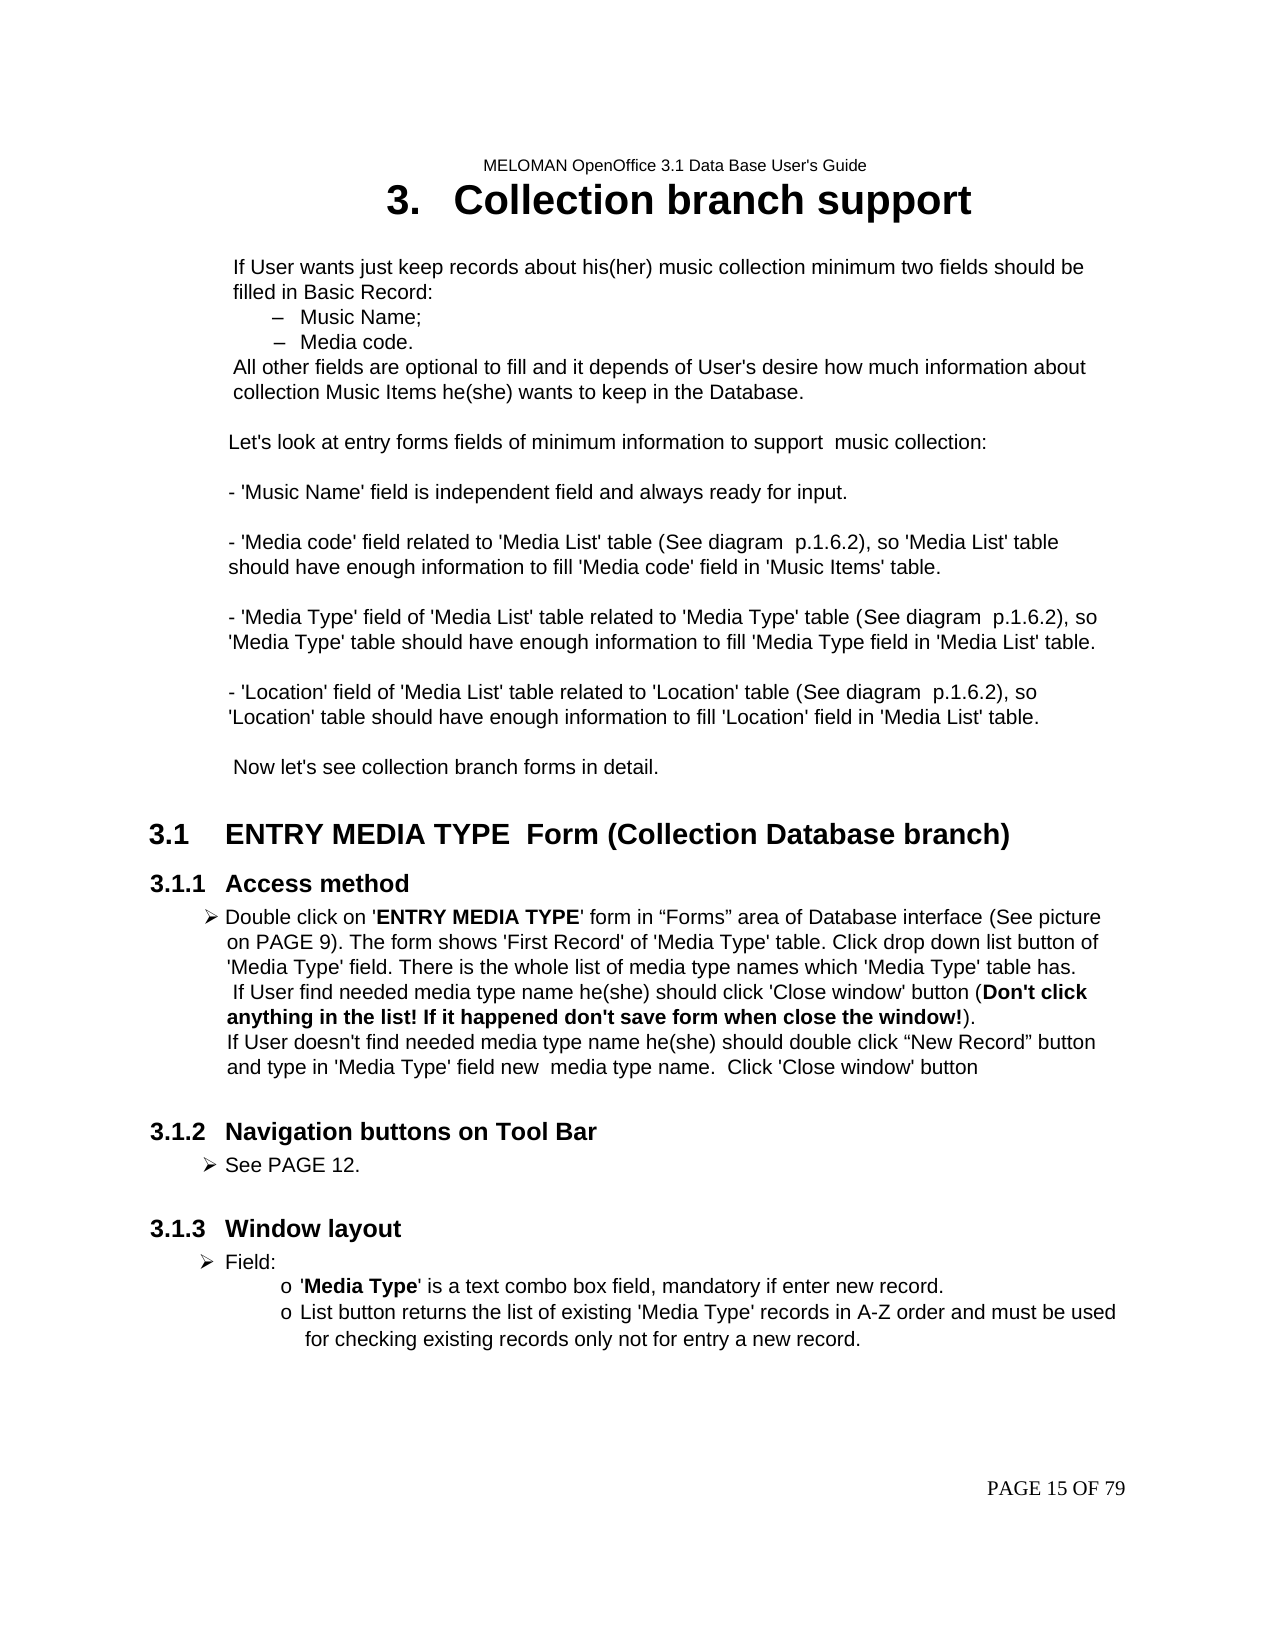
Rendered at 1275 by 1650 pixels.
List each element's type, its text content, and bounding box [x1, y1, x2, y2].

list List button returns the list of existing 'Media Type' records in A-Z order and must be used for checking existing records only not for entry a new record. [280, 1300, 1125, 1351]
list Music Name; [272, 304, 1125, 329]
list All other fields are optional to fill and it depends of User's desire how much information about collection Music Items he(she) wants to keep in the Database. [233, 354, 1125, 404]
text - 'Media code' field related to 'Media List' table (See diagram p.1.6.2), so 'Media List' table should have enough information to fill 'Media code' field in 'Music Items' table. [228, 529, 1125, 579]
text - 'Media Type' field of 'Media List' table related to 'Media Type' table (See diagram p.1.6.2), so 'Media Type' table should have enough information to fill 'Media Type field in 'Media List' table. [228, 604, 1125, 654]
text - 'Music Name' field is independent field and always ready for input. [228, 479, 1125, 504]
subtitle Collection branch support [233, 175, 1125, 223]
text - 'Location' field of 'Media List' table related to 'Location' table (See diagram p.1.6.2), so 'Location' table should have enough information to fill 'Location' field in 'Media List' table. [228, 679, 1125, 729]
list 'Media Type' is a text combo box field, mandatory if enter new record. [280, 1274, 1125, 1300]
list Field: [198, 1249, 1125, 1274]
list Media code. [273, 329, 1125, 354]
subtitle Access method [150, 869, 1125, 898]
list Double click on 'ENTRY MEDIA TYPE' form in “Forms” area of Database interface (See picture on PAGE 9). The form shows 'First Record' of 'Media Type' table. Click drop down list button of 'Media Type' field. There is the whole list of media type names which 'Media Type' table has. [203, 904, 1125, 979]
text Let's look at entry forms fields of minimum information to support music collection: [228, 429, 1125, 454]
text If User wants just keep records about his(her) music collection minimum two fields should be filled in Basic Record: [233, 254, 1125, 304]
list If User find needed media type name he(she) should click 'Close window' button (Don't click anything in the list! If it happened don't save form when close the window!). [203, 979, 1125, 1029]
subtitle ENTRY MEDIA TYPE Form (Collection Database branch) [148, 817, 1125, 850]
list See PAGE 12. [202, 1151, 1125, 1176]
text Now let's see collection branch forms in detail. [233, 754, 1125, 779]
subtitle Window layout [150, 1214, 1125, 1243]
subtitle Navigation buttons on Tool Bar [150, 1116, 1125, 1145]
list If User doesn't find needed media type name he(she) should double click “New Record” button and type in 'Media Type' field new media type name. Click 'Close window' button [203, 1029, 1125, 1079]
